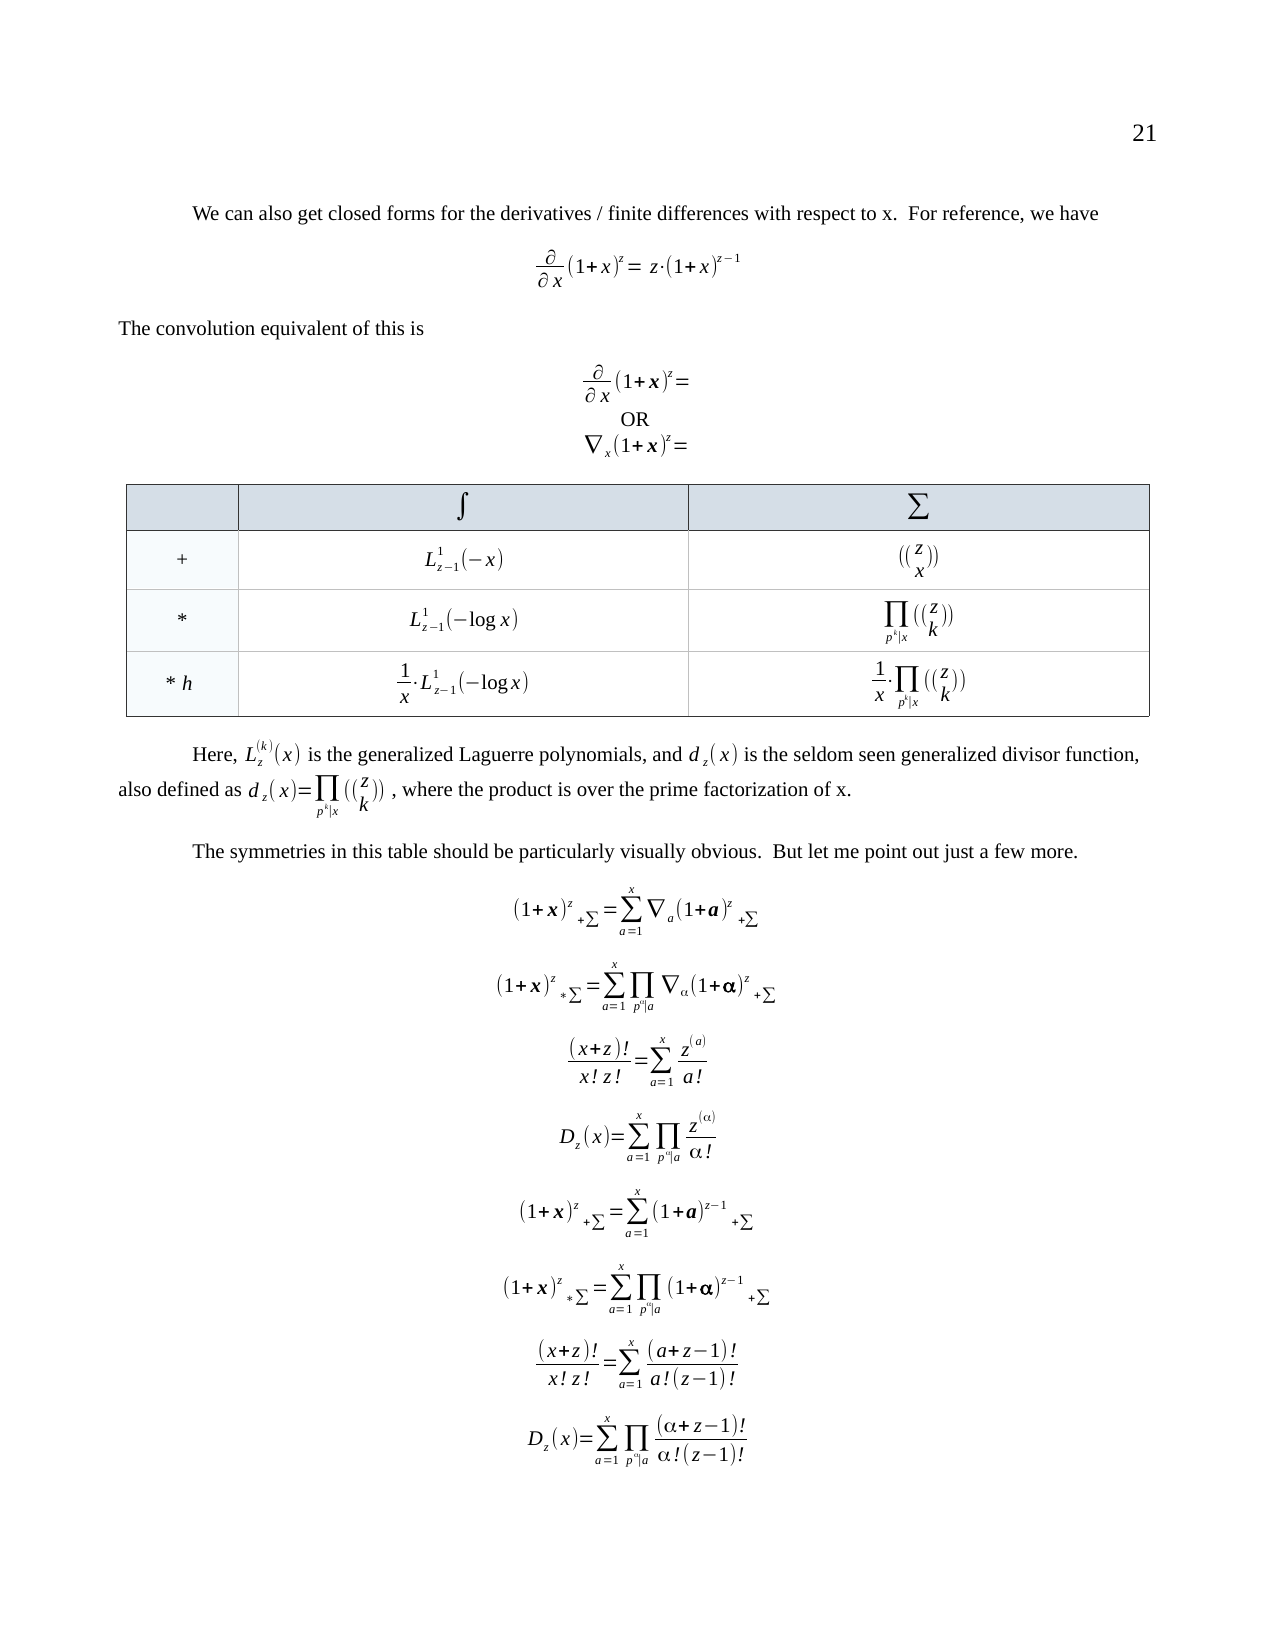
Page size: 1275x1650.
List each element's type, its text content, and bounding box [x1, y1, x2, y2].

text We can also get closed forms for the derivatives / finite differences with respect to x. For reference, we have [118, 200, 1157, 224]
table_cell [689, 590, 1149, 651]
text Here,is the generalized Laguerre polynomials, andis the seldom seen generalized divisor function, also defined as, where the product is over the prime factorization of x. [118, 740, 1157, 819]
table_header [239, 485, 688, 530]
table_cell * [127, 652, 238, 716]
text OR [118, 407, 1157, 431]
text The symmetries in this table should be particularly visually obvious. But let me point out just a few more. [118, 839, 1157, 863]
text The convolution equivalent of this is [118, 316, 1157, 340]
table_cell [689, 652, 1149, 716]
table_cell [689, 531, 1149, 588]
table_header [689, 485, 1149, 530]
table_cell [239, 652, 688, 716]
table_cell + [127, 531, 238, 588]
table_cell * [127, 590, 238, 651]
table_cell [239, 590, 688, 651]
table_header [127, 485, 238, 530]
table_cell [239, 531, 688, 588]
